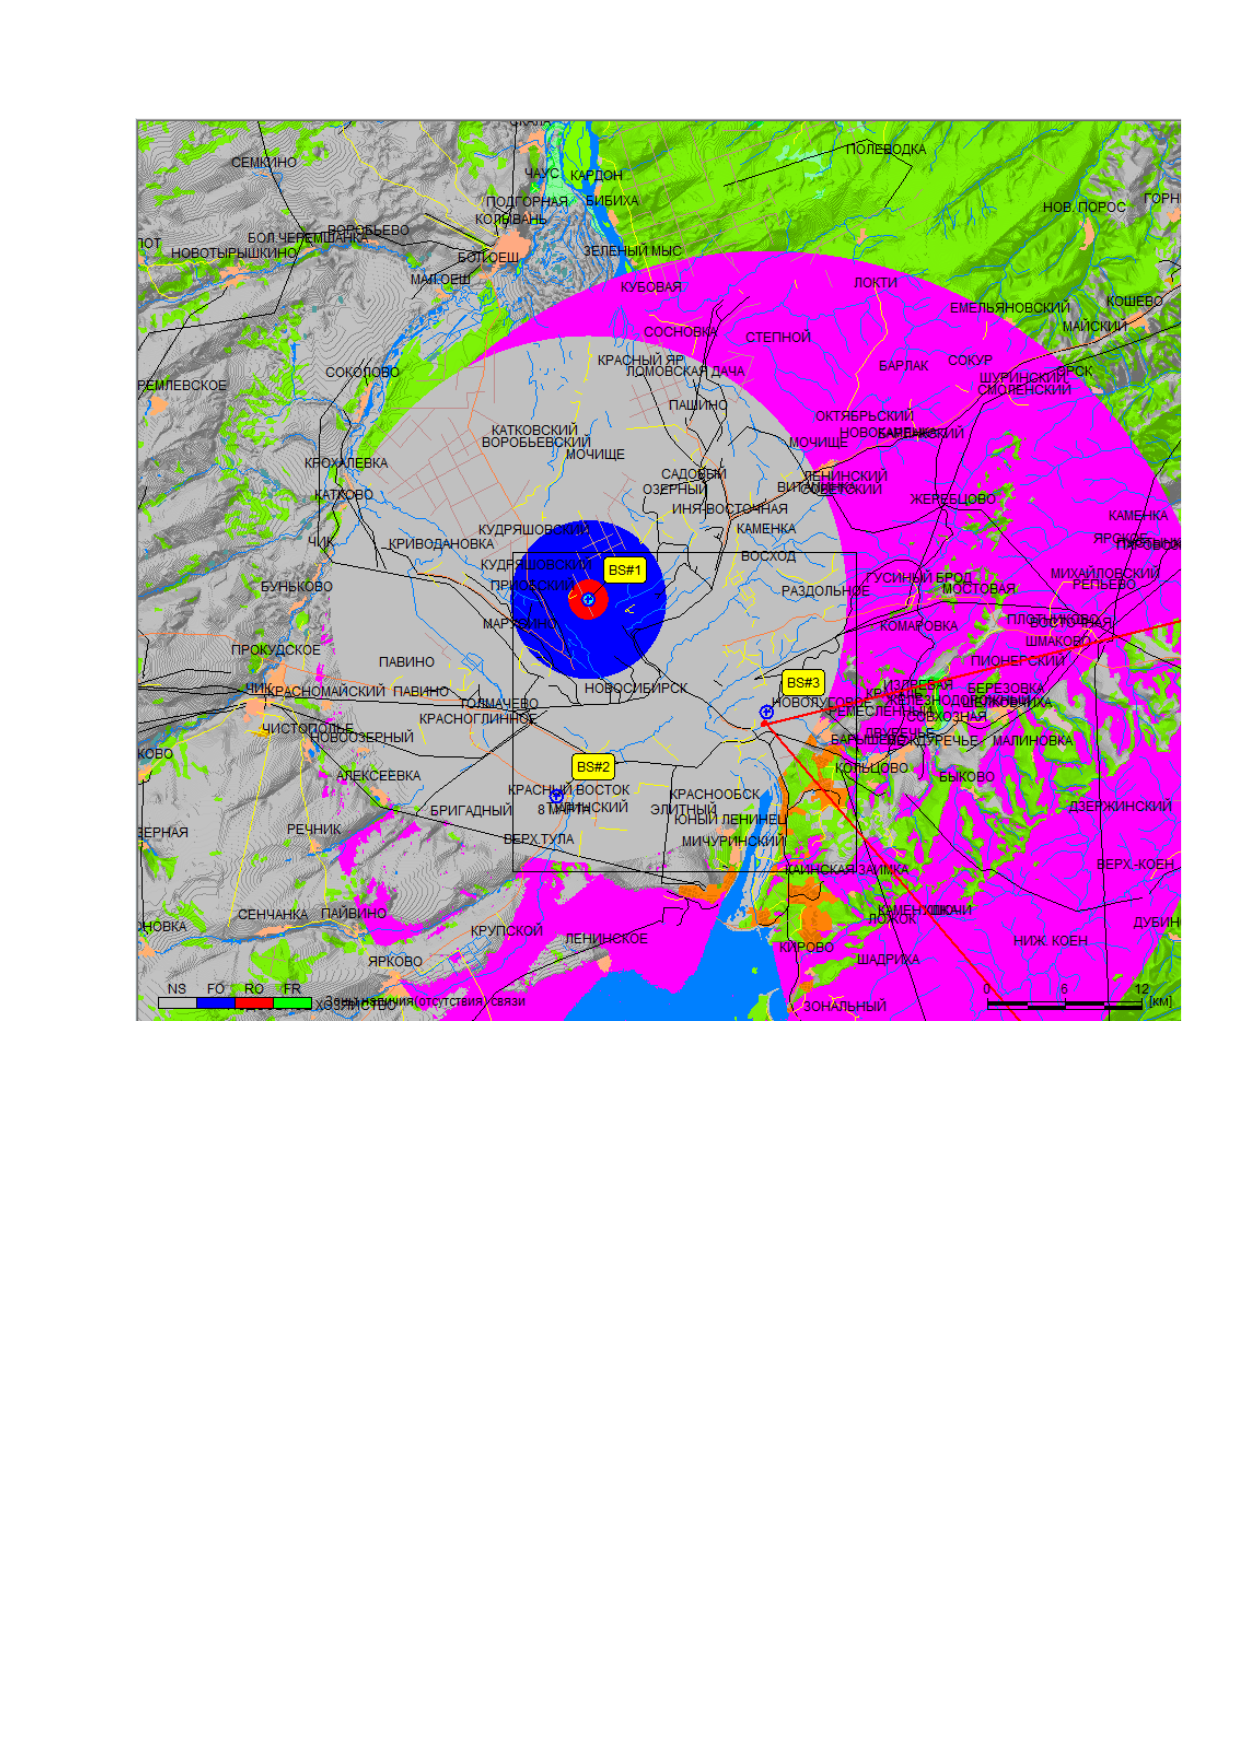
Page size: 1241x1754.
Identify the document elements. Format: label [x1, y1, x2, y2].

picture [135, 118, 1182, 1021]
